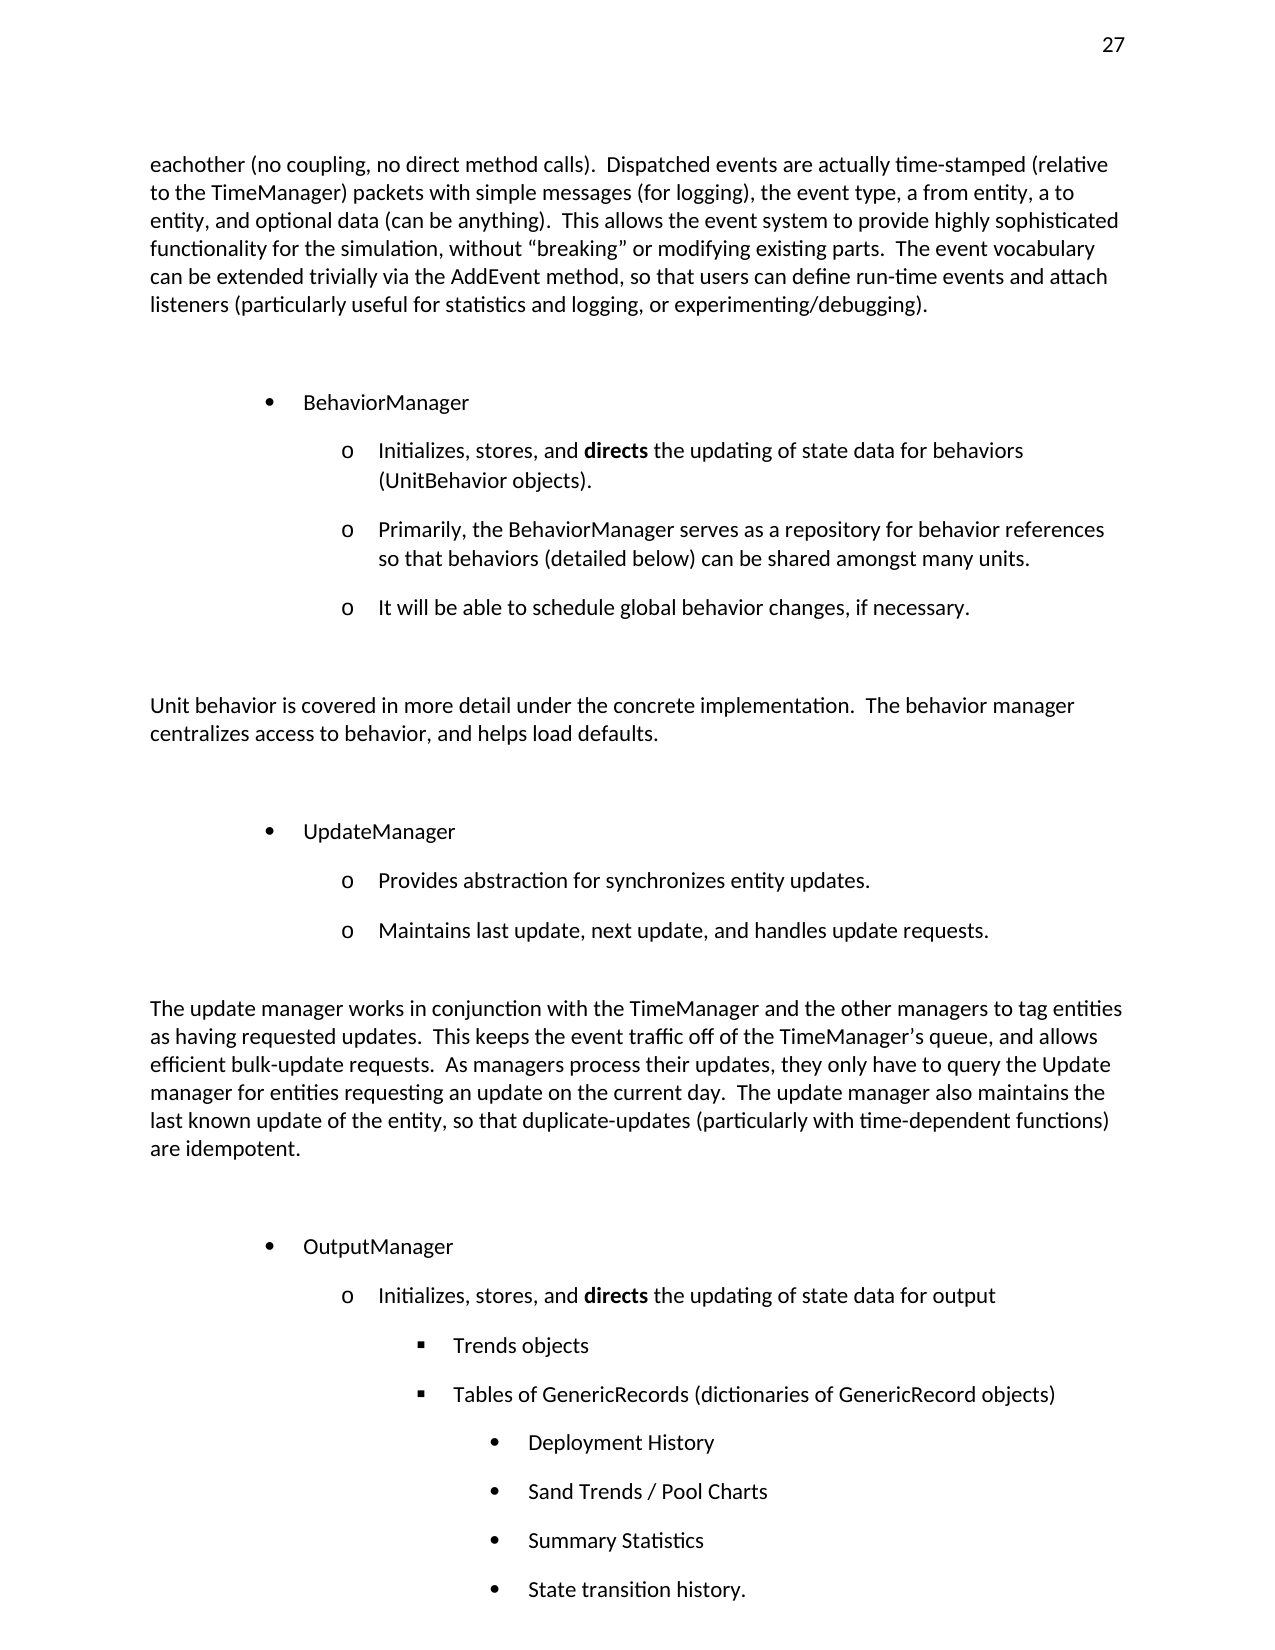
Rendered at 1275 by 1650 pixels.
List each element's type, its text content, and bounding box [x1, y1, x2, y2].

list It will be able to schedule global behavior changes, if necessary. [341, 593, 1125, 622]
list Trends objects [416, 1331, 1125, 1359]
list Sand Trends / Pool Charts [491, 1477, 1125, 1505]
list Initializes, stores, and directs the updating of state data for output [341, 1281, 1125, 1310]
list UpdateManager [266, 817, 1125, 845]
list Initializes, stores, and directs the updating of state data for behaviors (UnitBehavior objects). [341, 437, 1125, 494]
list Unit behavior is covered in more detail under the concrete implementation. The behavior manager centralizes access to behavior, and helps load defaults. [150, 692, 1125, 748]
list State transition history. [491, 1575, 1125, 1603]
list Provides abstraction for synchronizes entity updates. [341, 866, 1125, 895]
list Maintains last update, next update, and handles update requests. [341, 916, 1125, 973]
list Summary Statistics [491, 1526, 1125, 1554]
list Deployment History [491, 1428, 1125, 1457]
list Primarily, the BehaviorManager serves as a repository for behavior references so that behaviors (detailed below) can be shared amongst many units. [341, 515, 1125, 572]
list BehaviorManager [266, 388, 1125, 416]
list eachother (no coupling, no direct method calls). Dispatched events are actually time-stamped (relative to the TimeManager) packets with simple messages (for logging), the event type, a from entity, a to entity, and optional data (can be anything). This allows the event system to provide highly sophisticated functionality for the simulation, without “breaking” or modifying existing parts. The event vocabulary can be extended trivially via the AddEvent method, so that users can define run-time events and attach listeners (particularly useful for statistics and logging, or experimenting/debugging). [150, 150, 1125, 318]
list OutputManager [266, 1232, 1125, 1260]
list Tables of GenericRecords (dictionaries of GenericRecord objects) [416, 1380, 1125, 1408]
list The update manager works in conjunction with the TimeManager and the other managers to tag entities as having requested updates. This keeps the event traffic off of the TimeManager’s queue, and allows efficient bulk-update requests. As managers process their updates, they only have to query the Update manager for entities requesting an update on the current day. The update manager also maintains the last known update of the entity, so that duplicate-updates (particularly with time-dependent functions) are idempotent. [150, 994, 1125, 1162]
